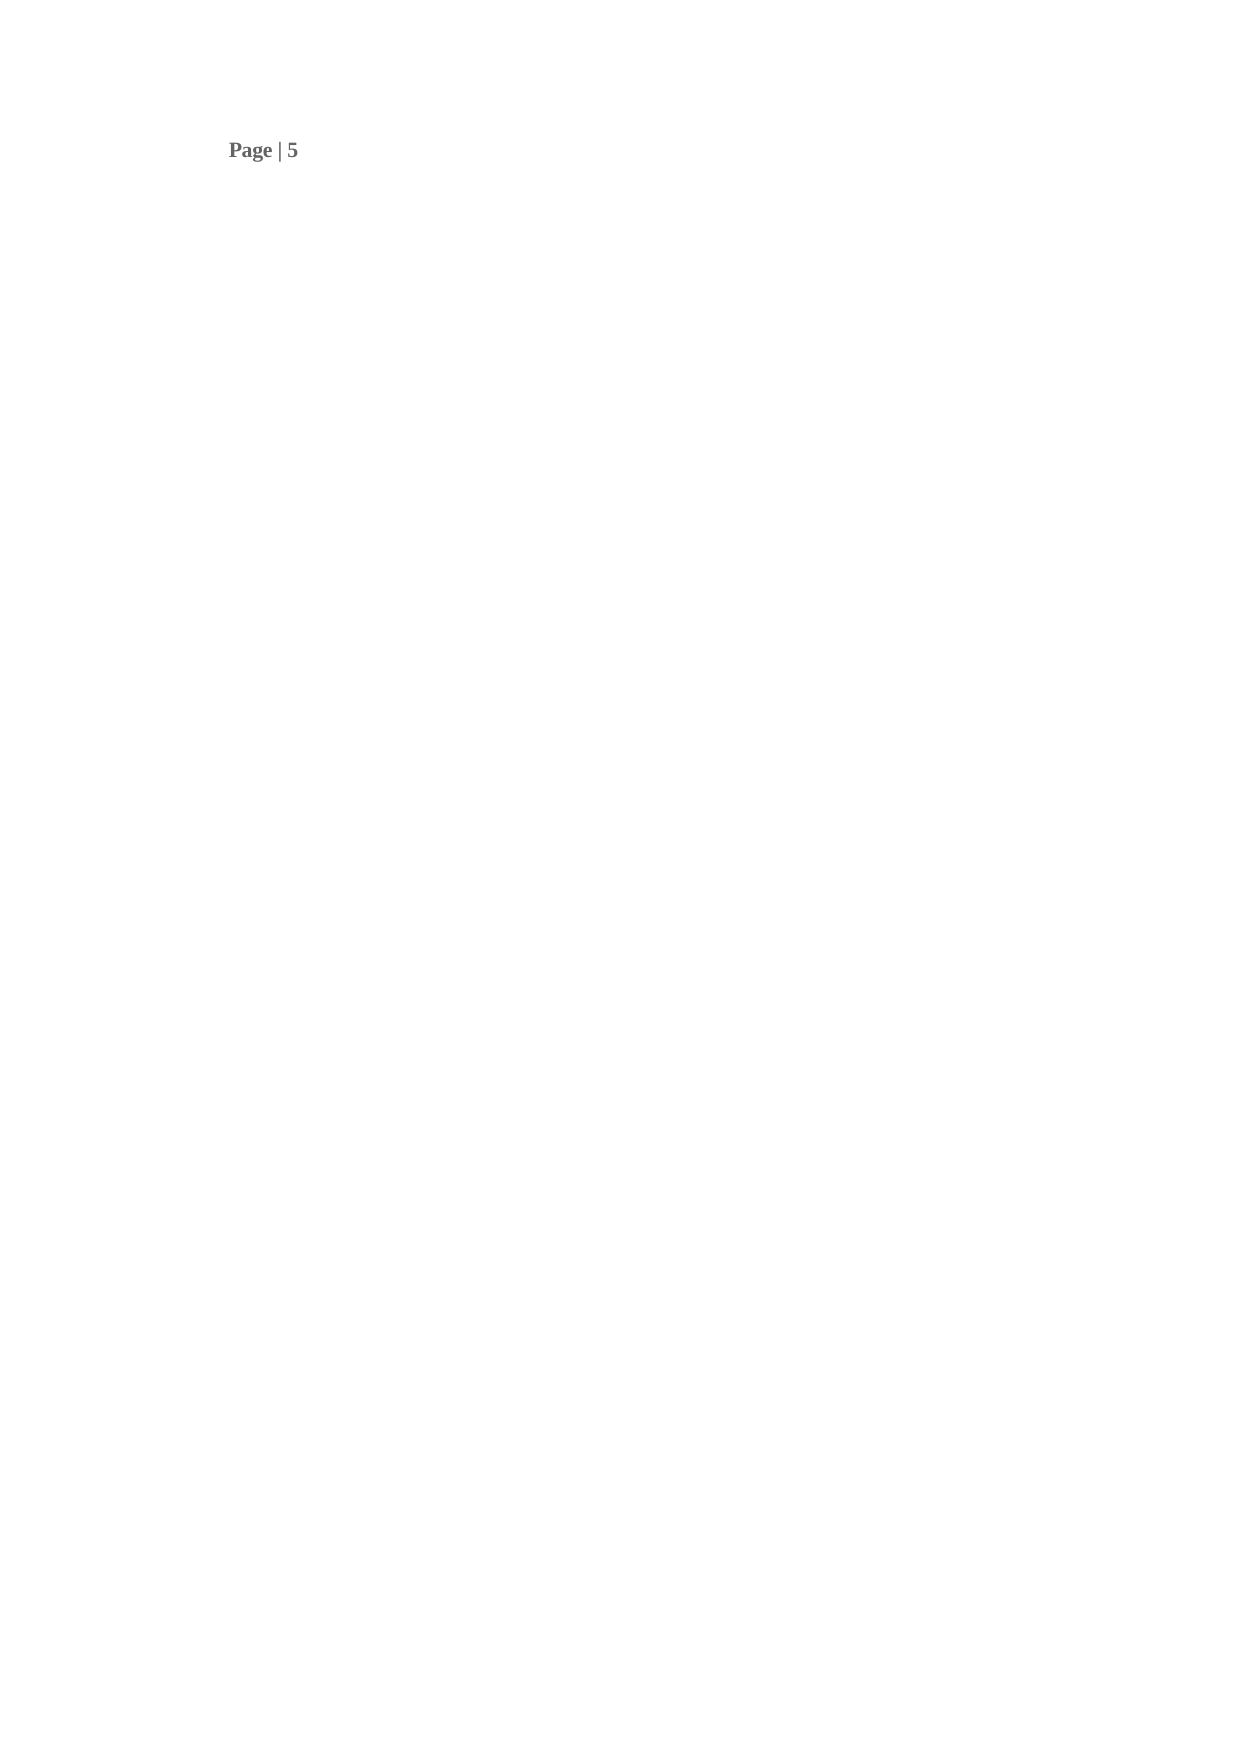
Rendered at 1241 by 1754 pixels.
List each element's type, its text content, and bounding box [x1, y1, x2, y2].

text Page | 5 [150, 135, 621, 163]
